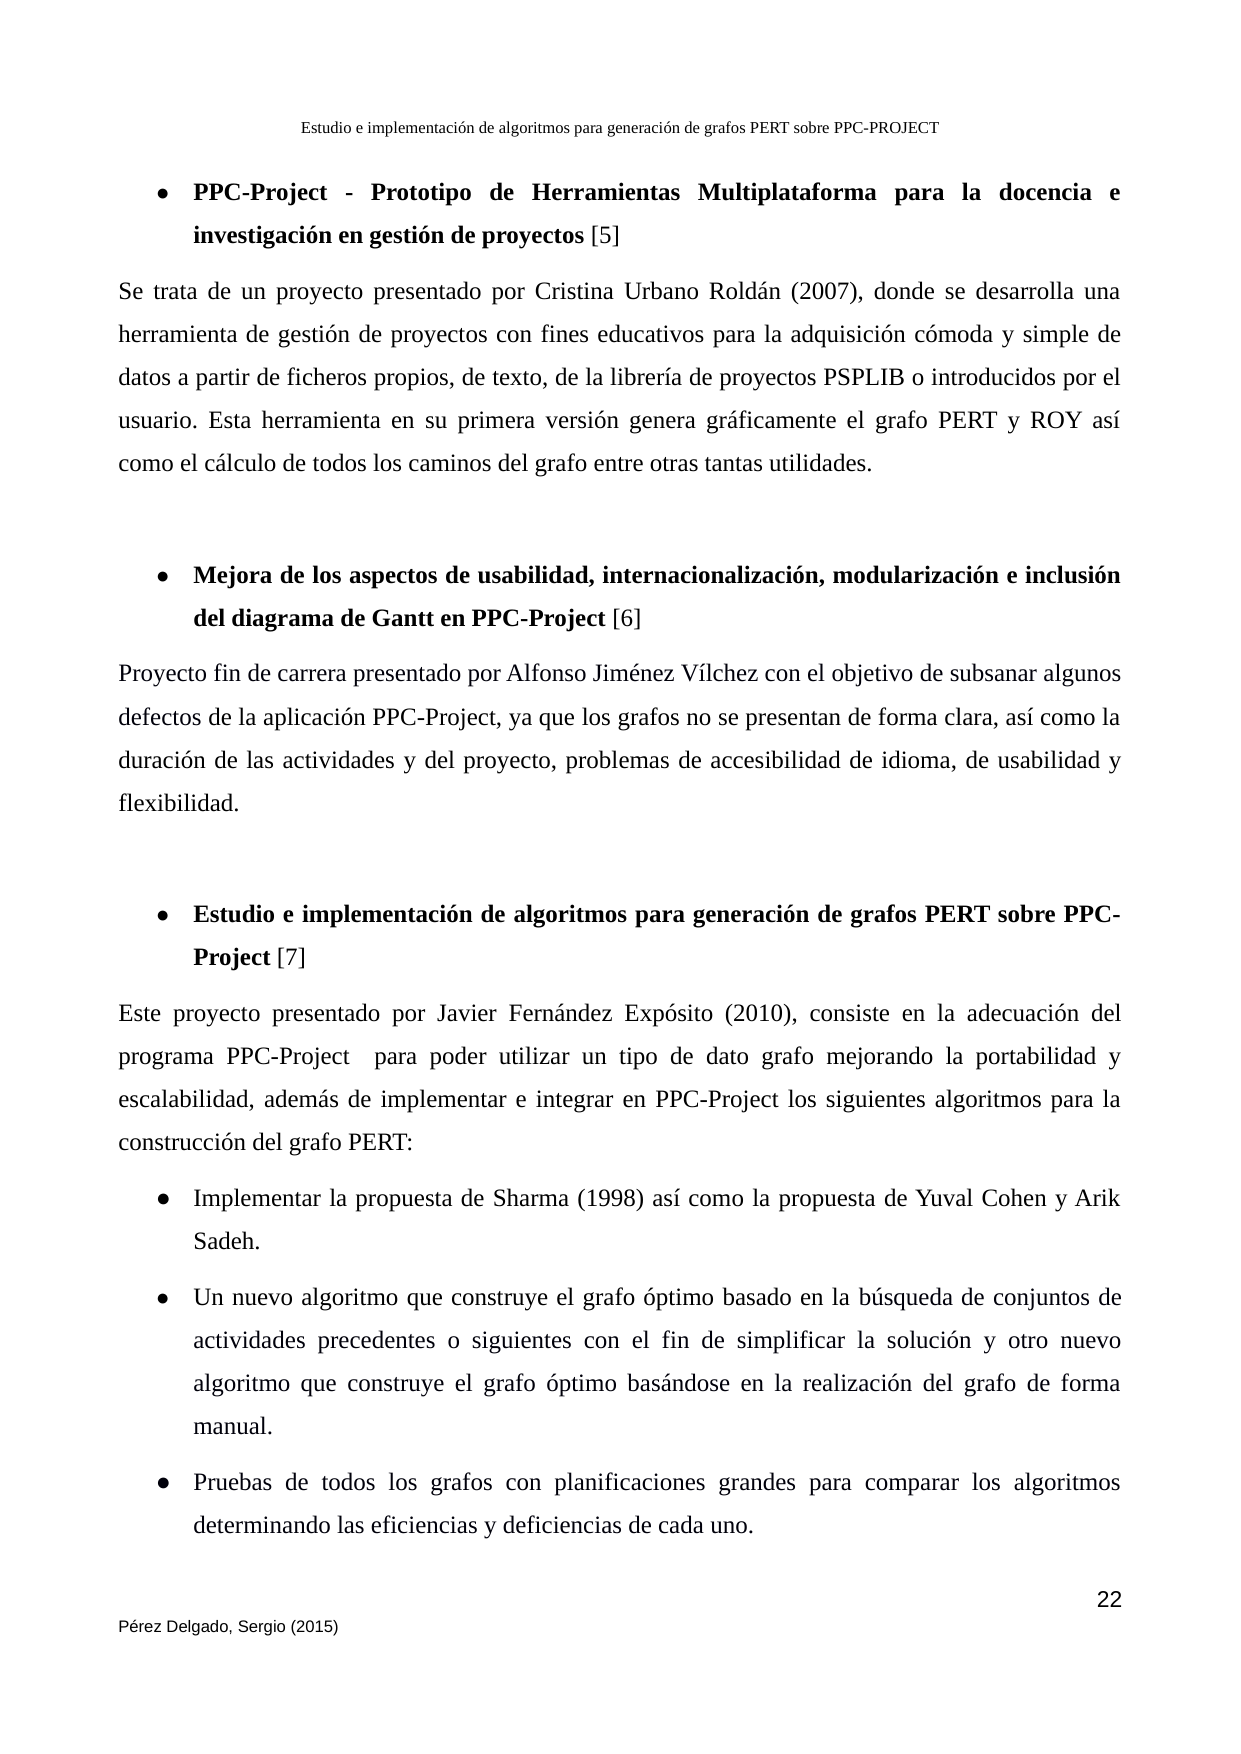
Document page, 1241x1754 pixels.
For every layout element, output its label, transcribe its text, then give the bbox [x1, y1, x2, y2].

list Implementar la propuesta de Sharma (1998) así como la propuesta de Yuval Cohen y Arik Sadeh. [156, 1183, 1122, 1255]
list Mejora de los aspectos de usabilidad, internacionalización, modularización e inclusión del diagrama de Gantt en PPC-Project [6] [156, 560, 1122, 632]
text Proyecto fin de carrera presentado por Alfonso Jiménez Vílchez con el objetivo de subsanar algunos defectos de la aplicación PPC-Project, ya que los grafos no se presentan de forma clara, así como la duración de las actividades y del proyecto, problemas de accesibilidad de idioma, de usabilidad y flexibilidad. [118, 658, 1122, 817]
list Un nuevo algoritmo que construye el grafo óptimo basado en la búsqueda de conjuntos de actividades precedentes o siguientes con el fin de simplificar la solución y otro nuevo algoritmo que construye el grafo óptimo basándose en la realización del grafo de forma manual. [156, 1282, 1122, 1440]
list Pruebas de todos los grafos con planificaciones grandes para comparar los algoritmos determinando las eficiencias y deficiencias de cada uno. [156, 1467, 1122, 1538]
list Estudio e implementación de algoritmos para generación de grafos PERT sobre PPC-Project [7] [156, 899, 1122, 971]
list PPC-Project - Prototipo de Herramientas Multiplataforma para la docencia e investigación en gestión de proyectos [5] [156, 177, 1122, 249]
text Este proyecto presentado por Javier Fernández Expósito (2010), consiste en la adecuación del programa PPC-Project para poder utilizar un tipo de dato grafo mejorando la portabilidad y escalabilidad, además de implementar e integrar en PPC-Project los siguientes algoritmos para la construcción del grafo PERT: [118, 998, 1122, 1156]
text Se trata de un proyecto presentado por Cristina Urbano Roldán (2007), donde se desarrolla una herramienta de gestión de proyectos con fines educativos para la adquisición cómoda y simple de datos a partir de ficheros propios, de texto, de la librería de proyectos PSPLIB o introducidos por el usuario. Esta herramienta en su primera versión genera gráficamente el grafo PERT y ROY así como el cálculo de todos los caminos del grafo entre otras tantas utilidades. [118, 276, 1122, 477]
